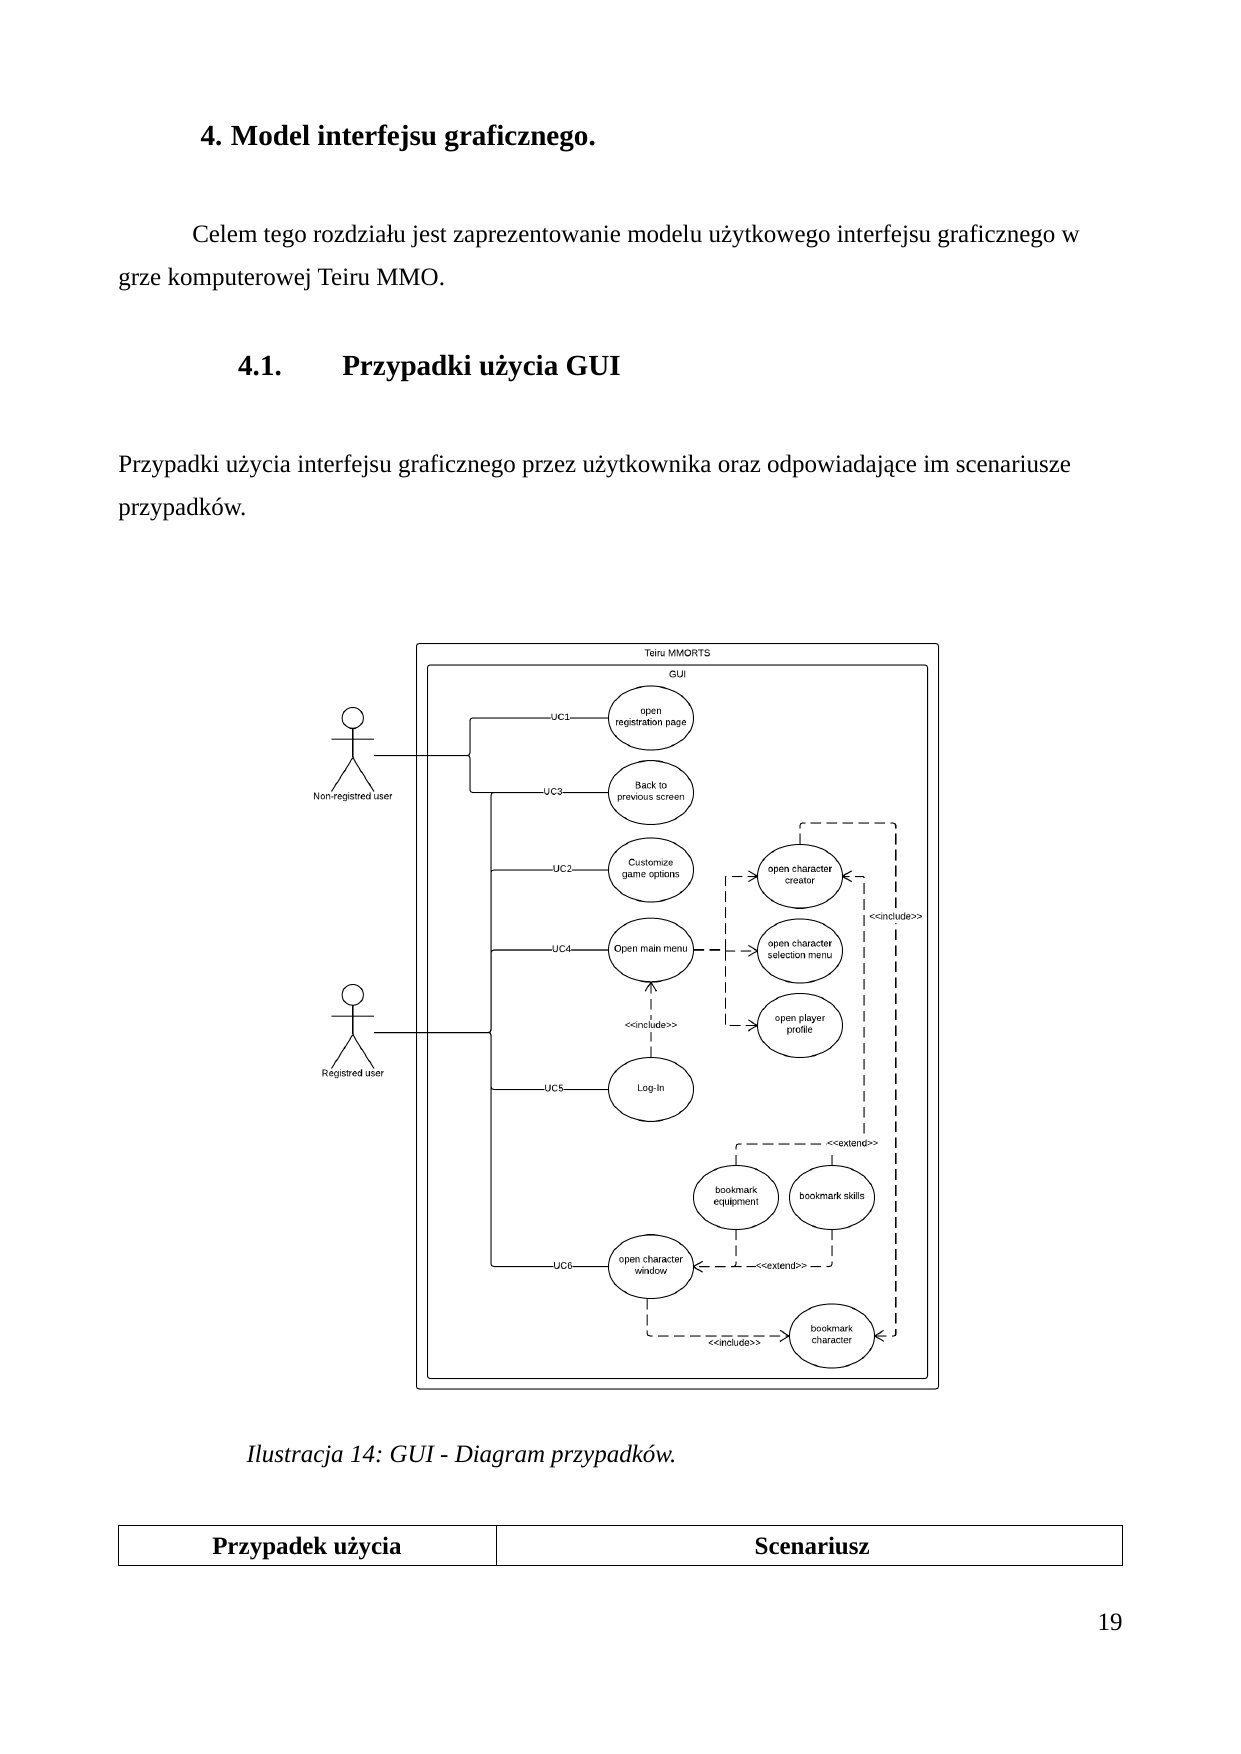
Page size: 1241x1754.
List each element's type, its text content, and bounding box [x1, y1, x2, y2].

text Ilustracja 14: GUI - Diagram przypadków. [246, 1439, 994, 1467]
text Przypadki użycia interfejsu graficznego przez użytkownika oraz odpowiadające im scenariusze przypadków. [118, 449, 1122, 521]
list Przypadki użycia GUI [231, 348, 1122, 382]
text Celem tego rozdziału jest zaprezentowanie modelu użytkowego interfejsu graficznego w grze komputerowej Teiru MMO. [118, 219, 1122, 291]
table_header Scenariusz [497, 1526, 1122, 1565]
list Model interfejsu graficznego. [193, 118, 1122, 202]
picture [246, 590, 994, 1439]
table_header Przypadek użycia [119, 1526, 496, 1565]
